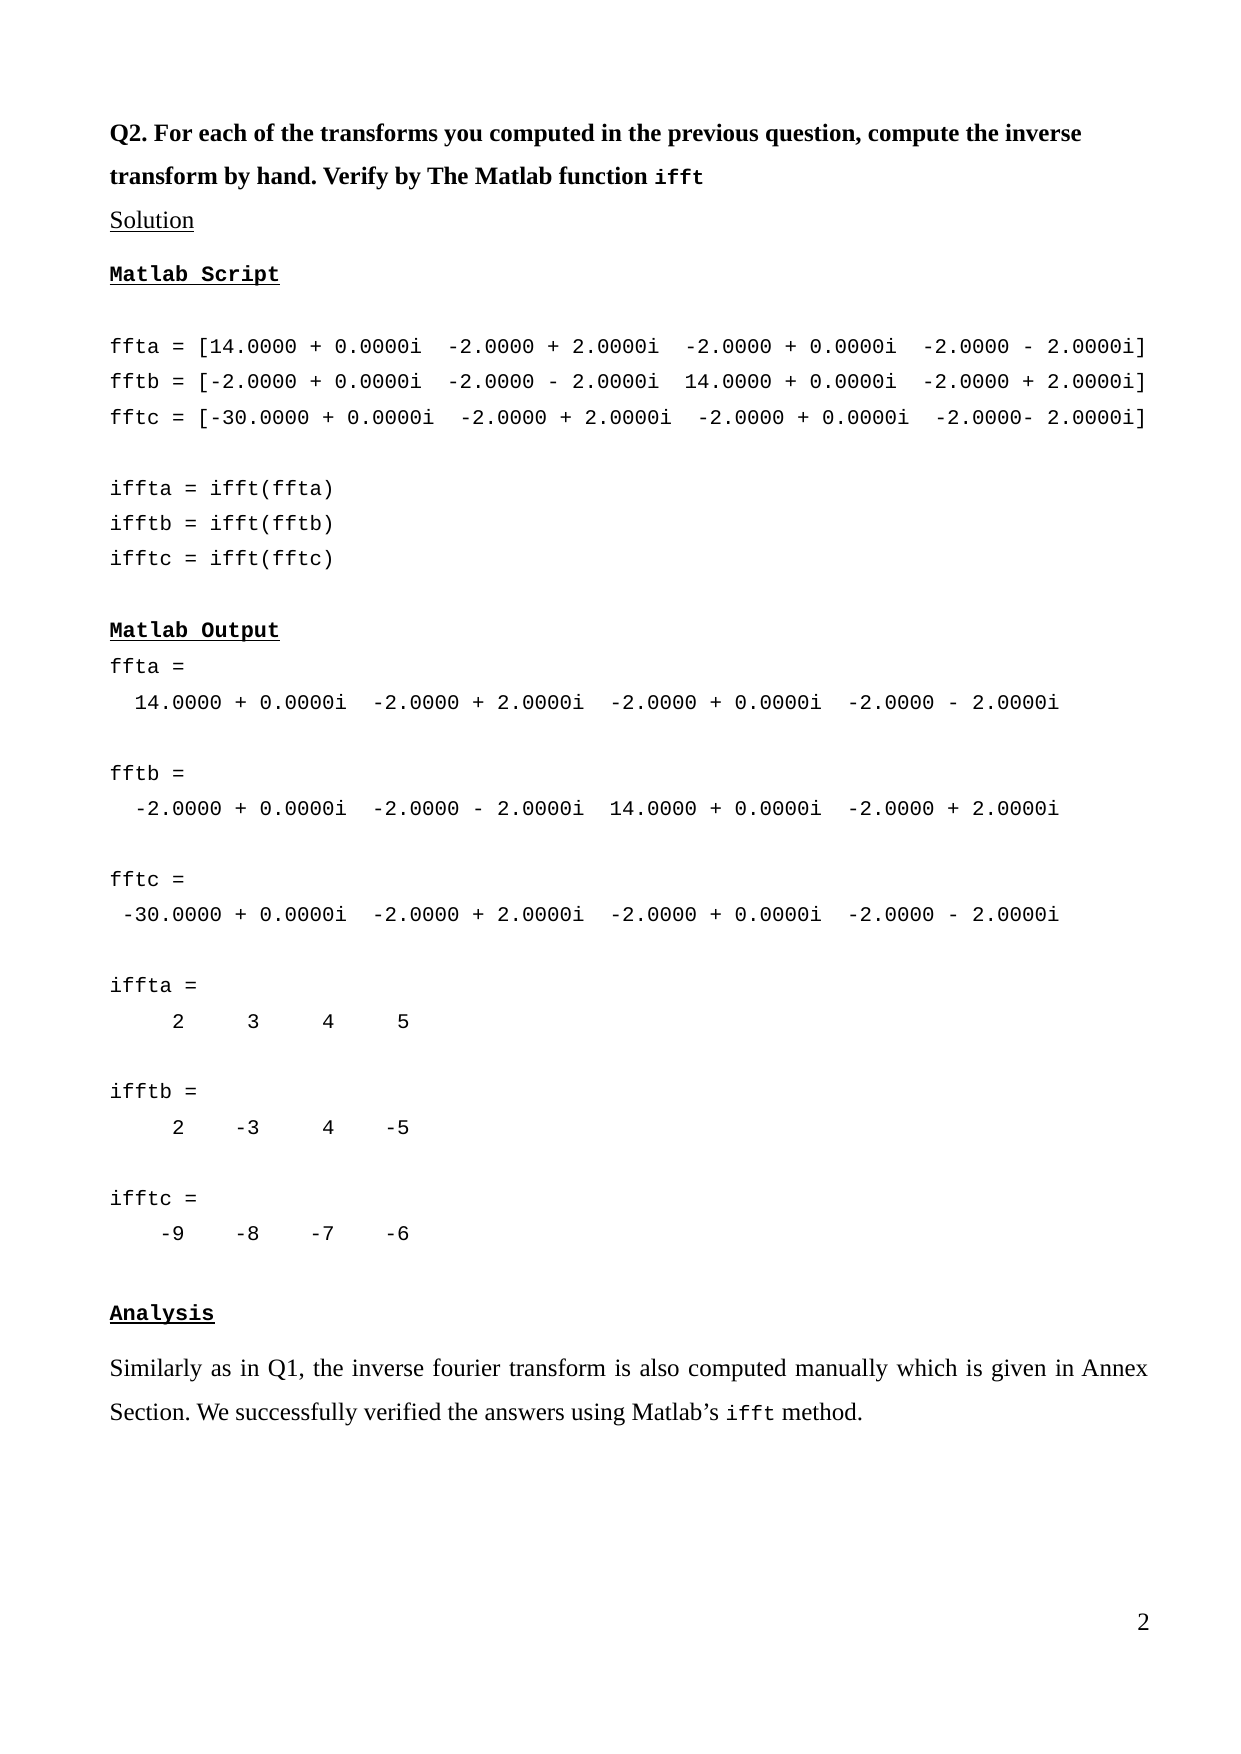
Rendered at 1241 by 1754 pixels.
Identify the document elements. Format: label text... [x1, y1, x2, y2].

text ifftc = [109, 1188, 1149, 1211]
text ffta = [14.0000 + 0.0000i -2.0000 + 2.0000i -2.0000 + 0.0000i -2.0000 - 2.0000i] [109, 336, 1149, 359]
text Similarly as in Q1, the inverse fourier transform is also computed manually which is given in Annex Section. We successfully verified the answers using Matlab’s ifft method. [109, 1353, 1149, 1426]
text ffta = [109, 656, 1149, 680]
text fftb = [-2.0000 + 0.0000i -2.0000 - 2.0000i 14.0000 + 0.0000i -2.0000 + 2.0000i] [109, 371, 1149, 395]
text iffta = [109, 975, 1149, 999]
text ifftb = [109, 1081, 1149, 1105]
text 14.0000 + 0.0000i -2.0000 + 2.0000i -2.0000 + 0.0000i -2.0000 - 2.0000i [109, 692, 1149, 716]
text 2 3 4 5 [109, 1011, 1149, 1034]
text ifftb = ifft(fftb) [109, 513, 1149, 537]
text Matlab Output [109, 619, 1149, 644]
text 2 -3 4 -5 [109, 1117, 1149, 1141]
text fftc = [109, 869, 1149, 893]
text -30.0000 + 0.0000i -2.0000 + 2.0000i -2.0000 + 0.0000i -2.0000 - 2.0000i [109, 904, 1149, 928]
text ifftc = ifft(fftc) [109, 548, 1149, 572]
text iffta = ifft(ffta) [109, 478, 1149, 501]
text Q2. For each of the transforms you computed in the previous question, compute the inverse transform by hand. Verify by The Matlab function ifft [109, 118, 1149, 191]
text Analysis [109, 1302, 1149, 1326]
text fftb = [109, 763, 1149, 786]
text Matlab Script [109, 263, 1149, 288]
text -9 -8 -7 -6 [109, 1223, 1149, 1247]
text fftc = [-30.0000 + 0.0000i -2.0000 + 2.0000i -2.0000 + 0.0000i -2.0000- 2.0000i] [109, 407, 1149, 430]
text Solution [109, 206, 1149, 234]
text -2.0000 + 0.0000i -2.0000 - 2.0000i 14.0000 + 0.0000i -2.0000 + 2.0000i [109, 798, 1149, 822]
